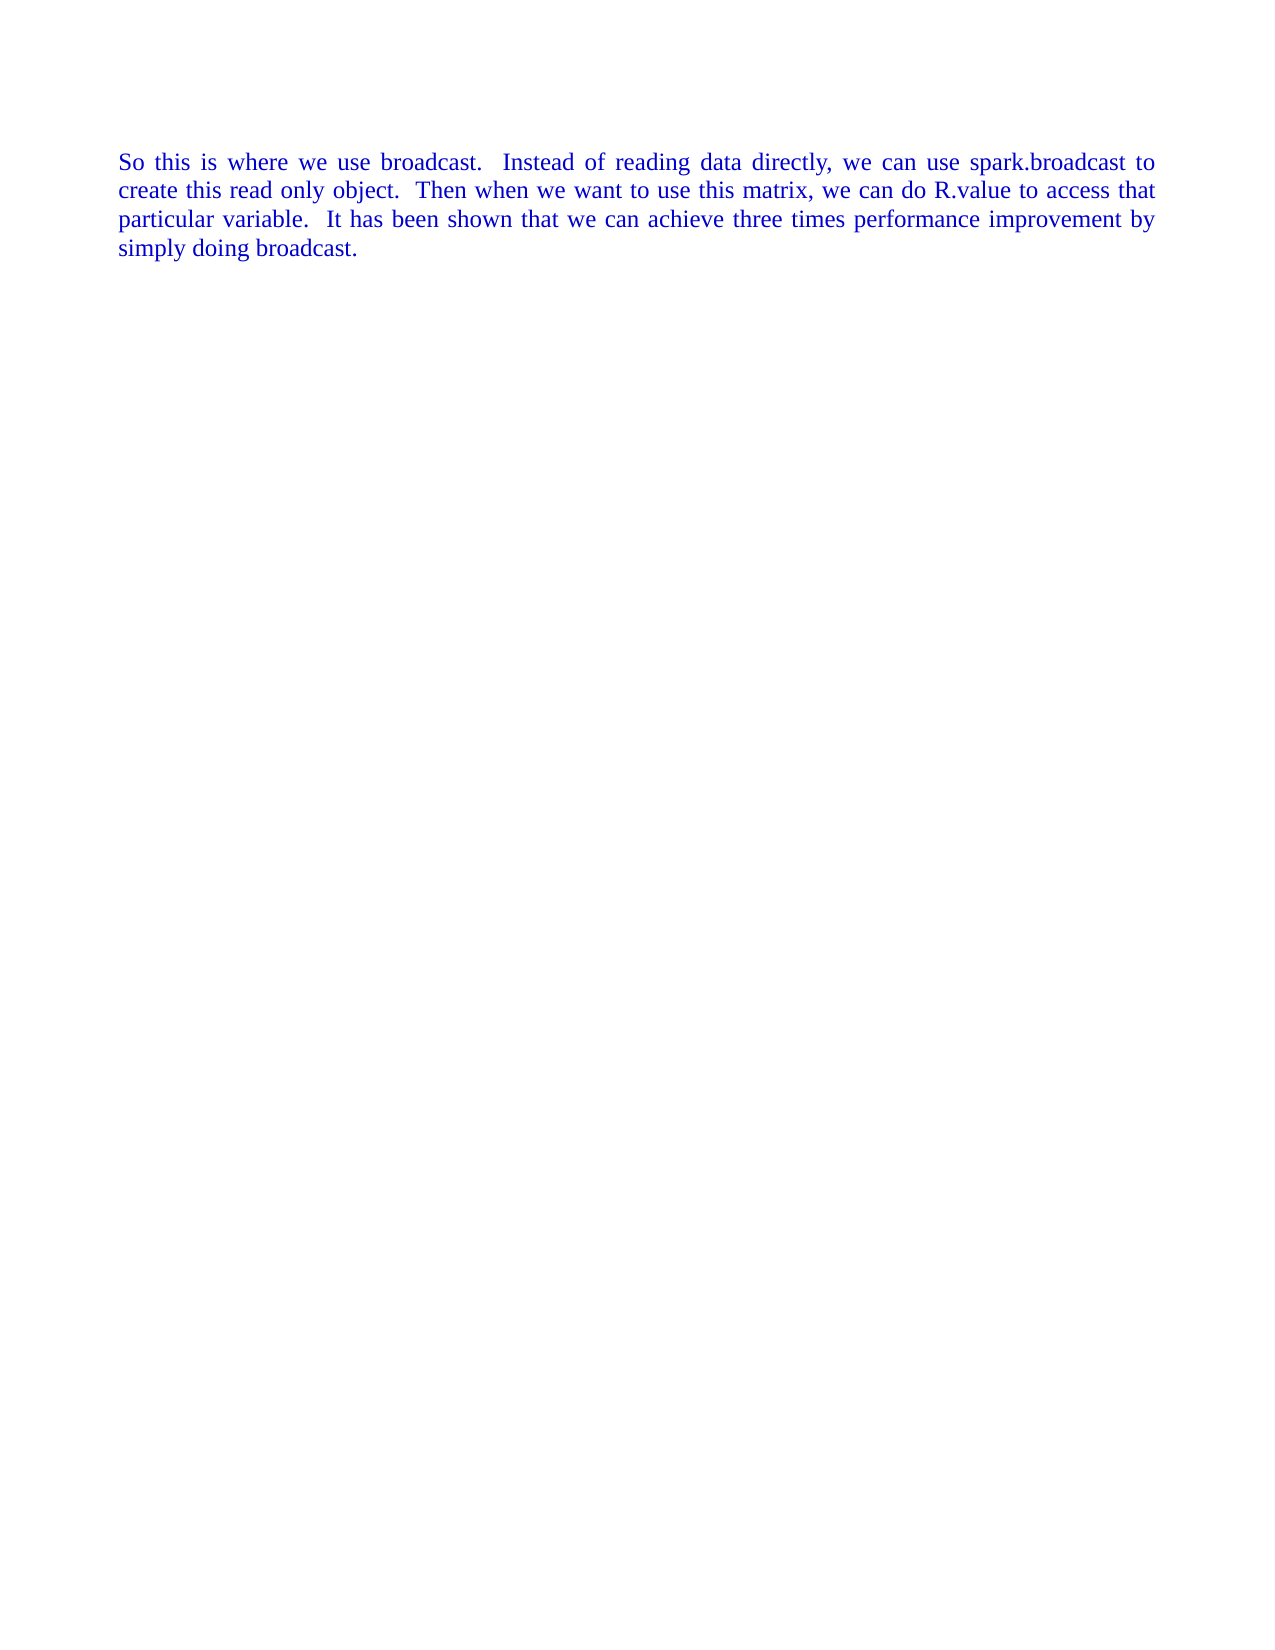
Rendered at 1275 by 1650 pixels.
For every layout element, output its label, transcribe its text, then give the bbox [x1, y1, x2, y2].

text So this is where we use broadcast. Instead of reading data directly, we can use spark.broadcast to create this read only object. Then when we want to use this matrix, we can do R.value to access that particular variable. It has been shown that we can achieve three times performance improvement by simply doing broadcast. [118, 147, 1157, 262]
